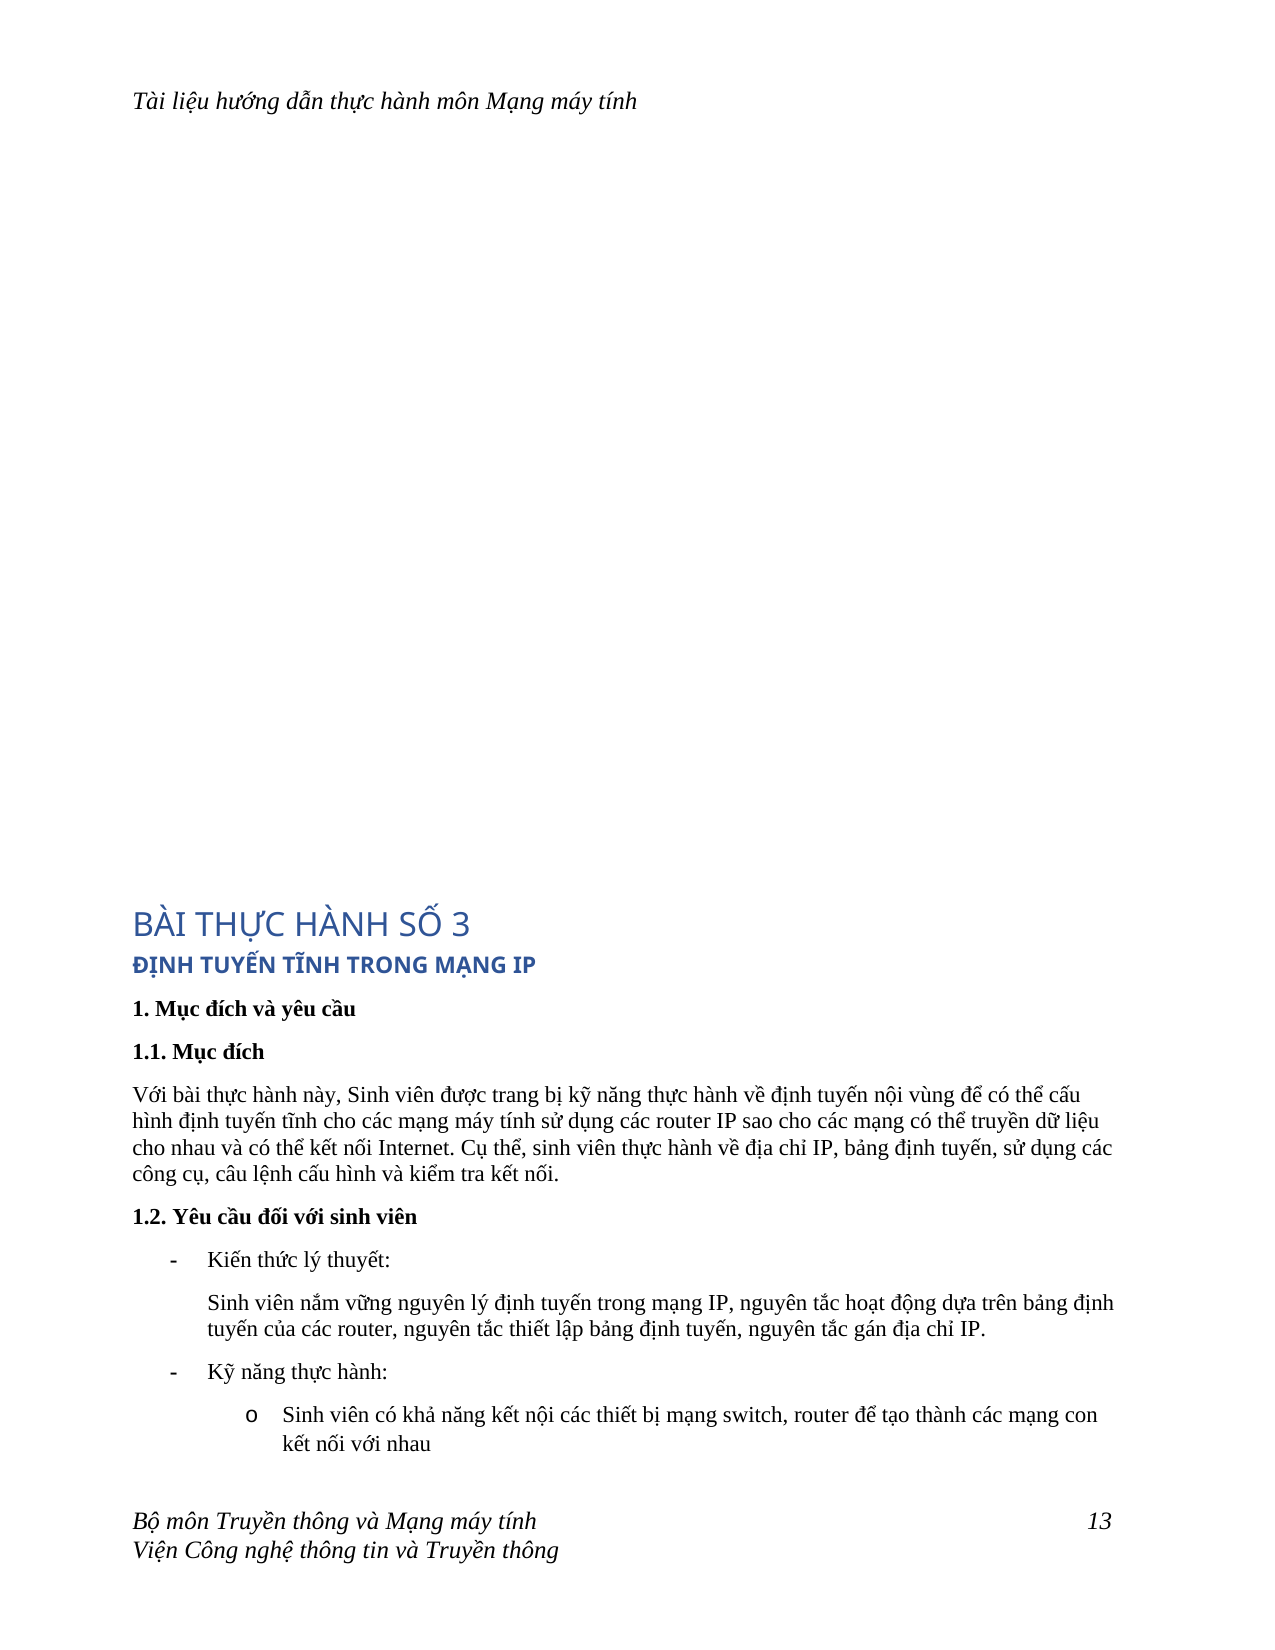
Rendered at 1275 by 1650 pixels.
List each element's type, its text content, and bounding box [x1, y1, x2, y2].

text 1. Mục đích và yêu cầu [132, 995, 1125, 1021]
text 1.1. Mục đích [132, 1038, 1125, 1064]
list Sinh viên nắm vững nguyên lý định tuyến trong mạng IP, nguyên tắc hoạt động dựa trên bảng định tuyến của các router, nguyên tắc thiết lập bảng định tuyến, nguyên tắc gán địa chỉ IP. [207, 1289, 1125, 1342]
subtitle BÀI THỰC HÀNH SỐ 3 ĐỊNH TUYẾN TĨNH TRONG MẠNG IP [132, 901, 1125, 980]
list Sinh viên có khả năng kết nội các thiết bị mạng switch, router để tạo thành các mạng con kết nối với nhau [244, 1401, 1125, 1456]
text 1.2. Yêu cầu đối với sinh viên [132, 1203, 1125, 1229]
text Với bài thực hành này, Sinh viên được trang bị kỹ năng thực hành về định tuyến nội vùng để có thể cấu hình định tuyến tĩnh cho các mạng máy tính sử dụng các router IP sao cho các mạng có thể truyền dữ liệu cho nhau và có thể kết nối Internet. Cụ thể, sinh viên thực hành về địa chỉ IP, bảng định tuyến, sử dụng các công cụ, câu lệnh cấu hình và kiểm tra kết nối. [132, 1081, 1125, 1186]
list Kỹ năng thực hành: [169, 1358, 1125, 1385]
list Kiến thức lý thuyết: [169, 1246, 1125, 1272]
